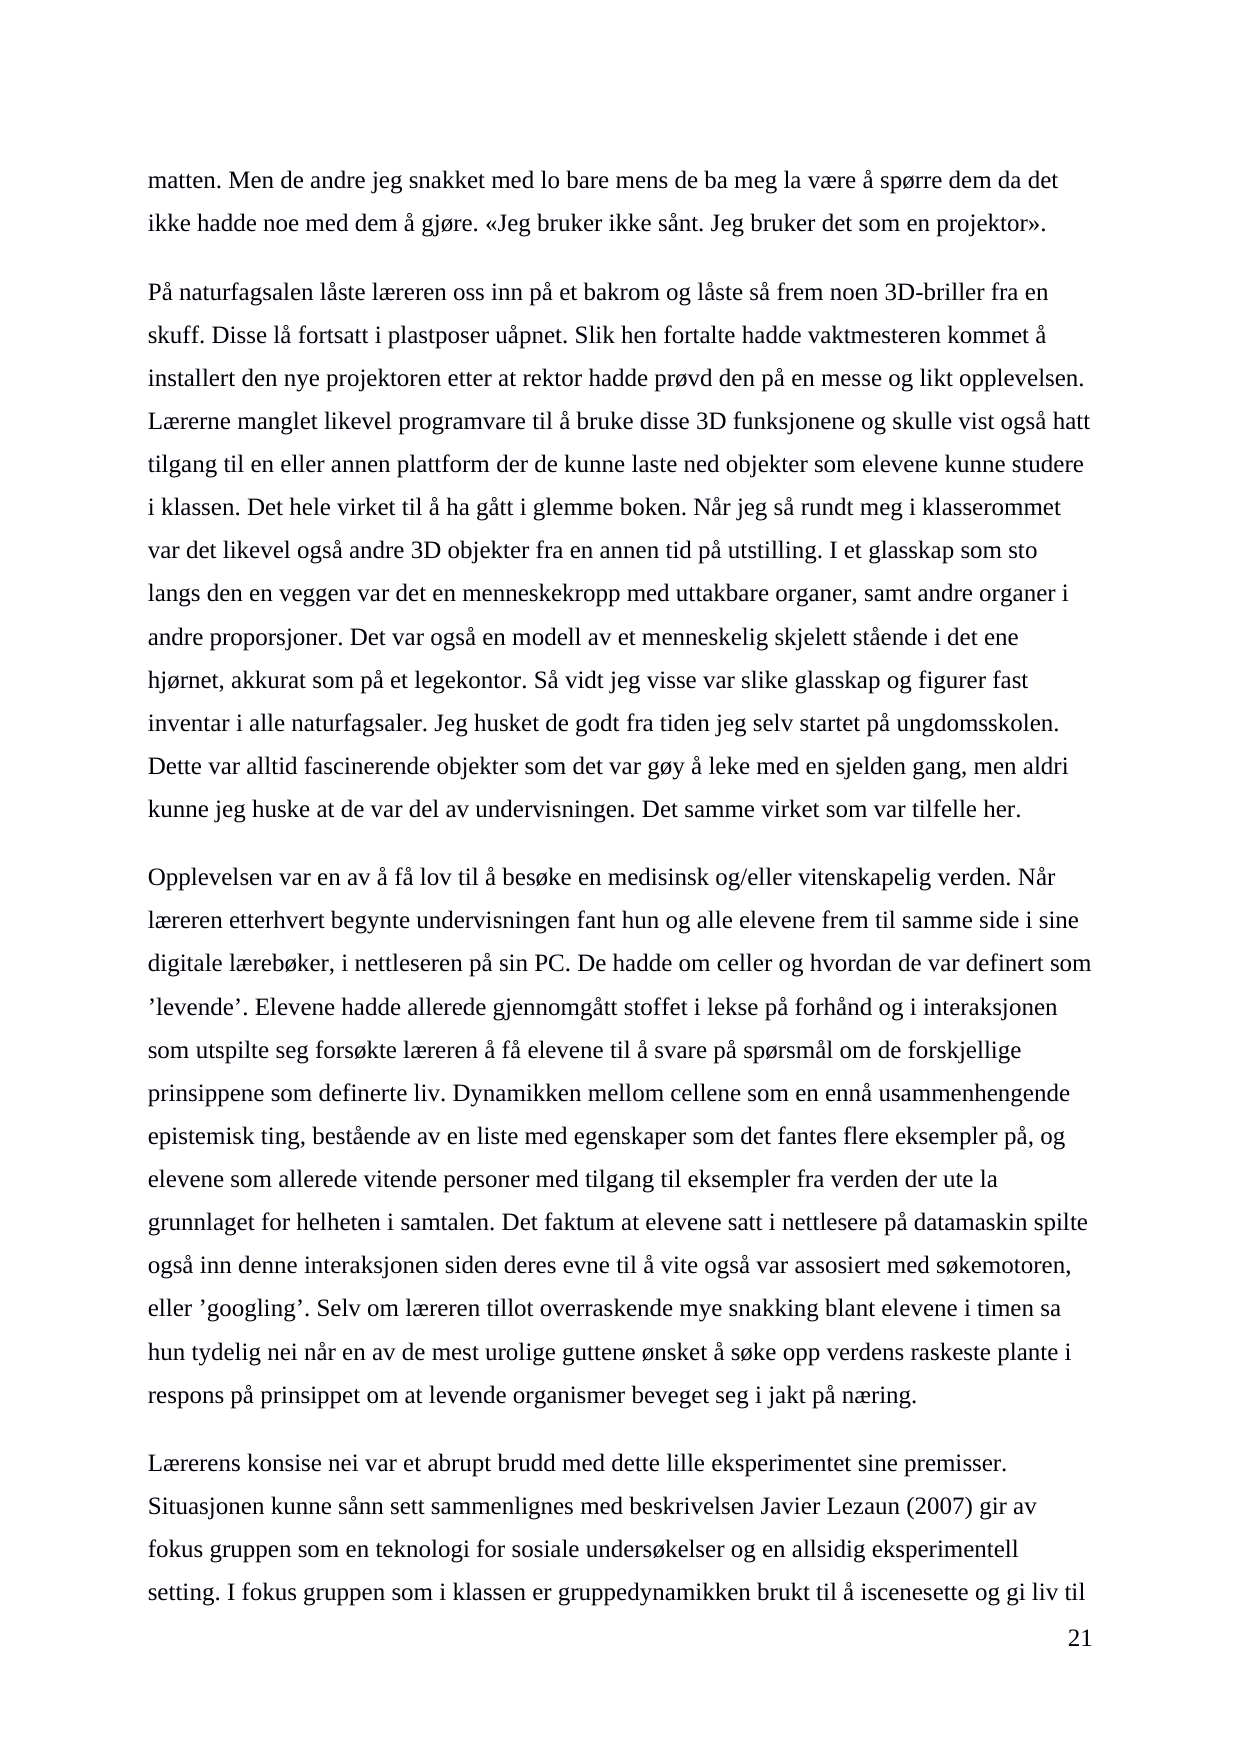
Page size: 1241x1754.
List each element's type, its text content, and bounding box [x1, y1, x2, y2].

text På naturfagsalen låste læreren oss inn på et bakrom og låste så frem noen 3D-briller fra en skuff. Disse lå fortsatt i plastposer uåpnet. Slik hen fortalte hadde vaktmesteren kommet å installert den nye projektoren etter at rektor hadde prøvd den på en messe og likt opplevelsen. Lærerne manglet likevel programvare til å bruke disse 3D funksjonene og skulle vist også hatt tilgang til en eller annen plattform der de kunne laste ned objekter som elevene kunne studere i klassen. Det hele virket til å ha gått i glemme boken. Når jeg så rundt meg i klasserommet var det likevel også andre 3D objekter fra en annen tid på utstilling. I et glasskap som sto langs den en veggen var det en menneskekropp med uttakbare organer, samt andre organer i andre proporsjoner. Det var også en modell av et menneskelig skjelett stående i det ene hjørnet, akkurat som på et legekontor. Så vidt jeg visse var slike glasskap og figurer fast inventar i alle naturfagsaler. Jeg husket de godt fra tiden jeg selv startet på ungdomsskolen. Dette var alltid fascinerende objekter som det var gøy å leke med en sjelden gang, men aldri kunne jeg huske at de var del av undervisningen. Det samme virket som var tilfelle her. [148, 277, 1092, 823]
text matten. Men de andre jeg snakket med lo bare mens de ba meg la være å spørre dem da det ikke hadde noe med dem å gjøre. «Jeg bruker ikke sånt. Jeg bruker det som en projektor». [148, 165, 1092, 237]
text Opplevelsen var en av å få lov til å besøke en medisinsk og/eller vitenskapelig verden. Når læreren etterhvert begynte undervisningen fant hun og alle elevene frem til samme side i sine digitale lærebøker, i nettleseren på sin PC. De hadde om celler og hvordan de var definert som ’levende’. Elevene hadde allerede gjennomgått stoffet i lekse på forhånd og i interaksjonen som utspilte seg forsøkte læreren å få elevene til å svare på spørsmål om de forskjellige prinsippene som definerte liv. Dynamikken mellom cellene som en ennå usammenhengende epistemisk ting, bestående av en liste med egenskaper som det fantes flere eksempler på, og elevene som allerede vitende personer med tilgang til eksempler fra verden der ute la grunnlaget for helheten i samtalen. Det faktum at elevene satt i nettlesere på datamaskin spilte også inn denne interaksjonen siden deres evne til å vite også var assosiert med søkemotoren, eller ’googling’. Selv om læreren tillot overraskende mye snakking blant elevene i timen sa hun tydelig nei når en av de mest urolige guttene ønsket å søke opp verdens raskeste plante i respons på prinsippet om at levende organismer beveget seg i jakt på næring. [148, 862, 1092, 1408]
text Lærerens konsise nei var et abrupt brudd med dette lille eksperimentet sine premisser. Situasjonen kunne sånn sett sammenlignes med beskrivelsen Javier Lezaun (2007) gir av fokus gruppen som en teknologi for sosiale undersøkelser og en allsidig eksperimentell setting. I fokus gruppen som i klassen er gruppedynamikken brukt til å iscenesette og gi liv til [148, 1448, 1092, 1606]
